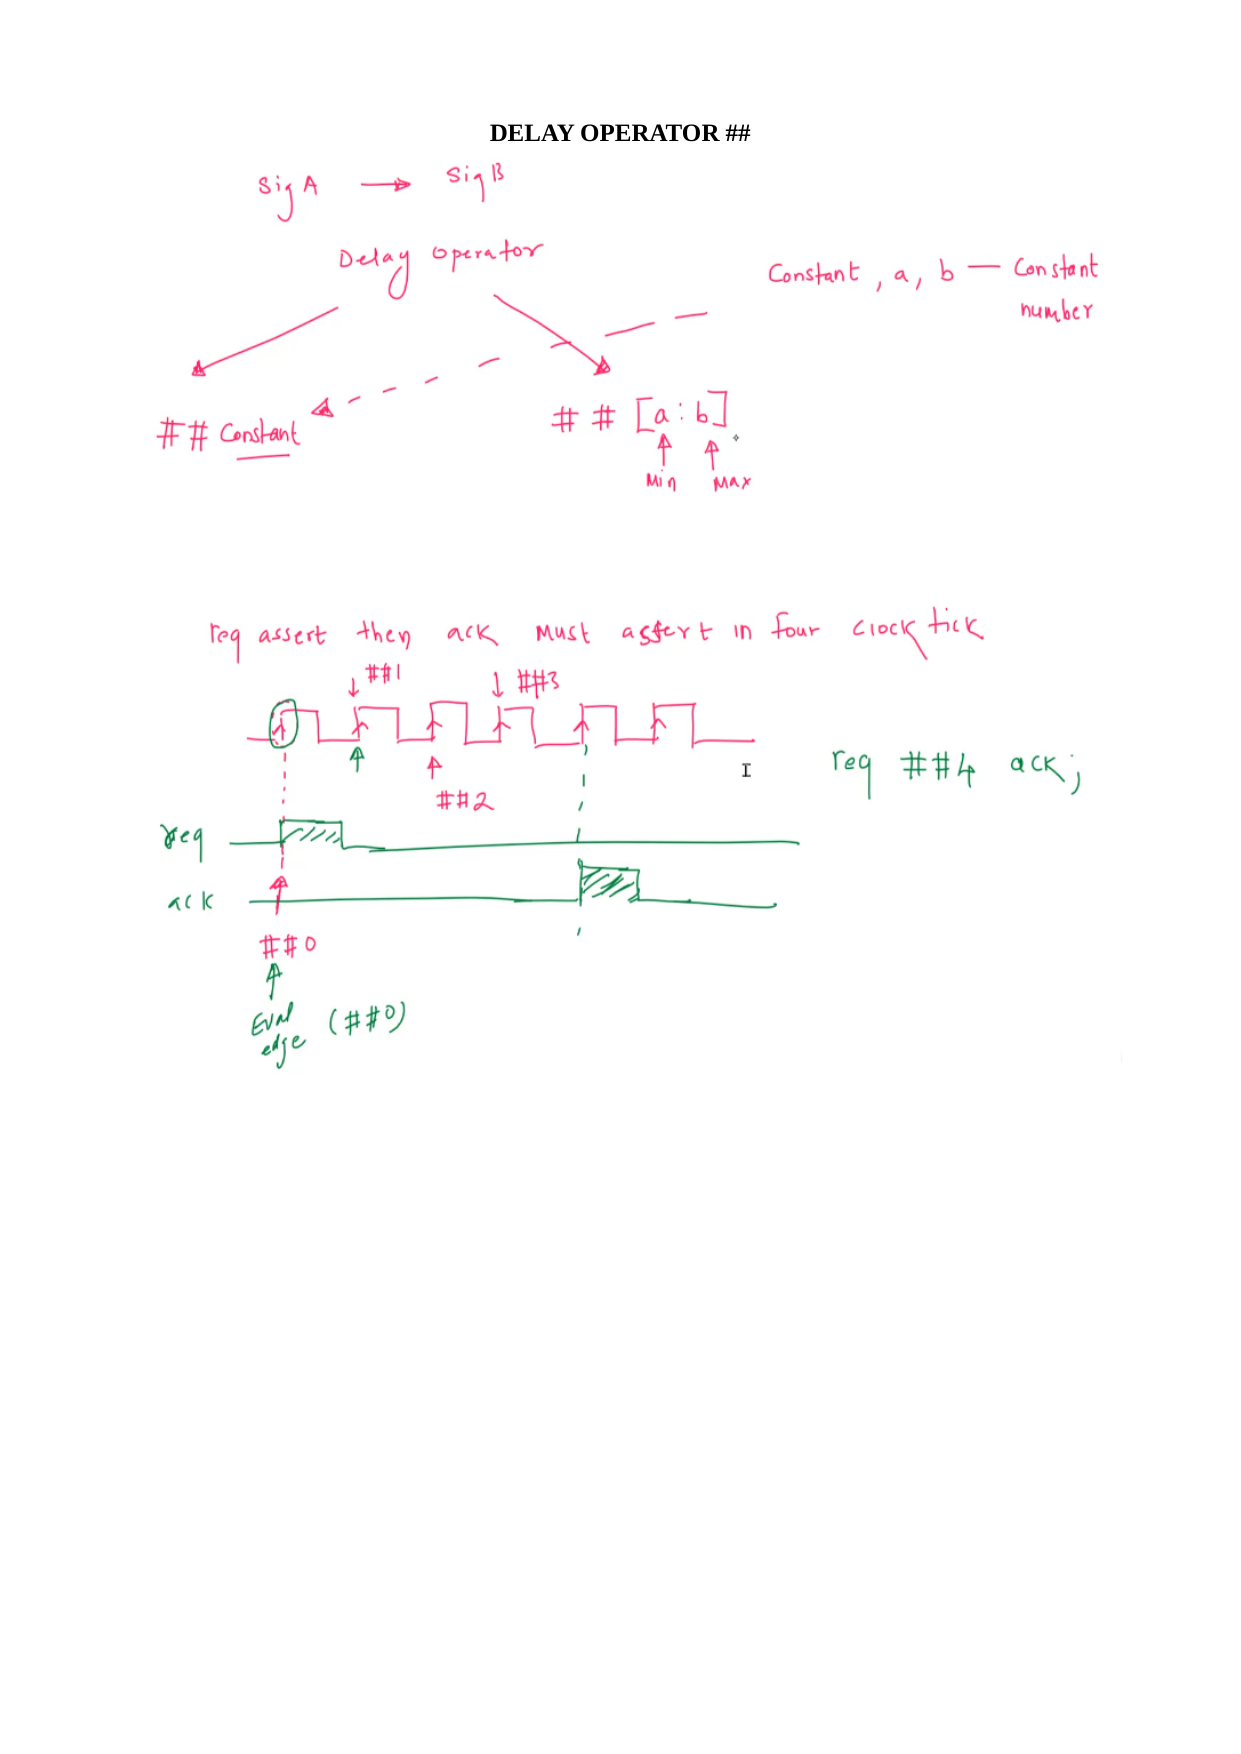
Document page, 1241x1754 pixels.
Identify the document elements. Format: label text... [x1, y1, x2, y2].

picture [118, 146, 1123, 526]
text DELAY OPERATOR ## [118, 118, 1122, 146]
picture [118, 583, 1123, 1075]
